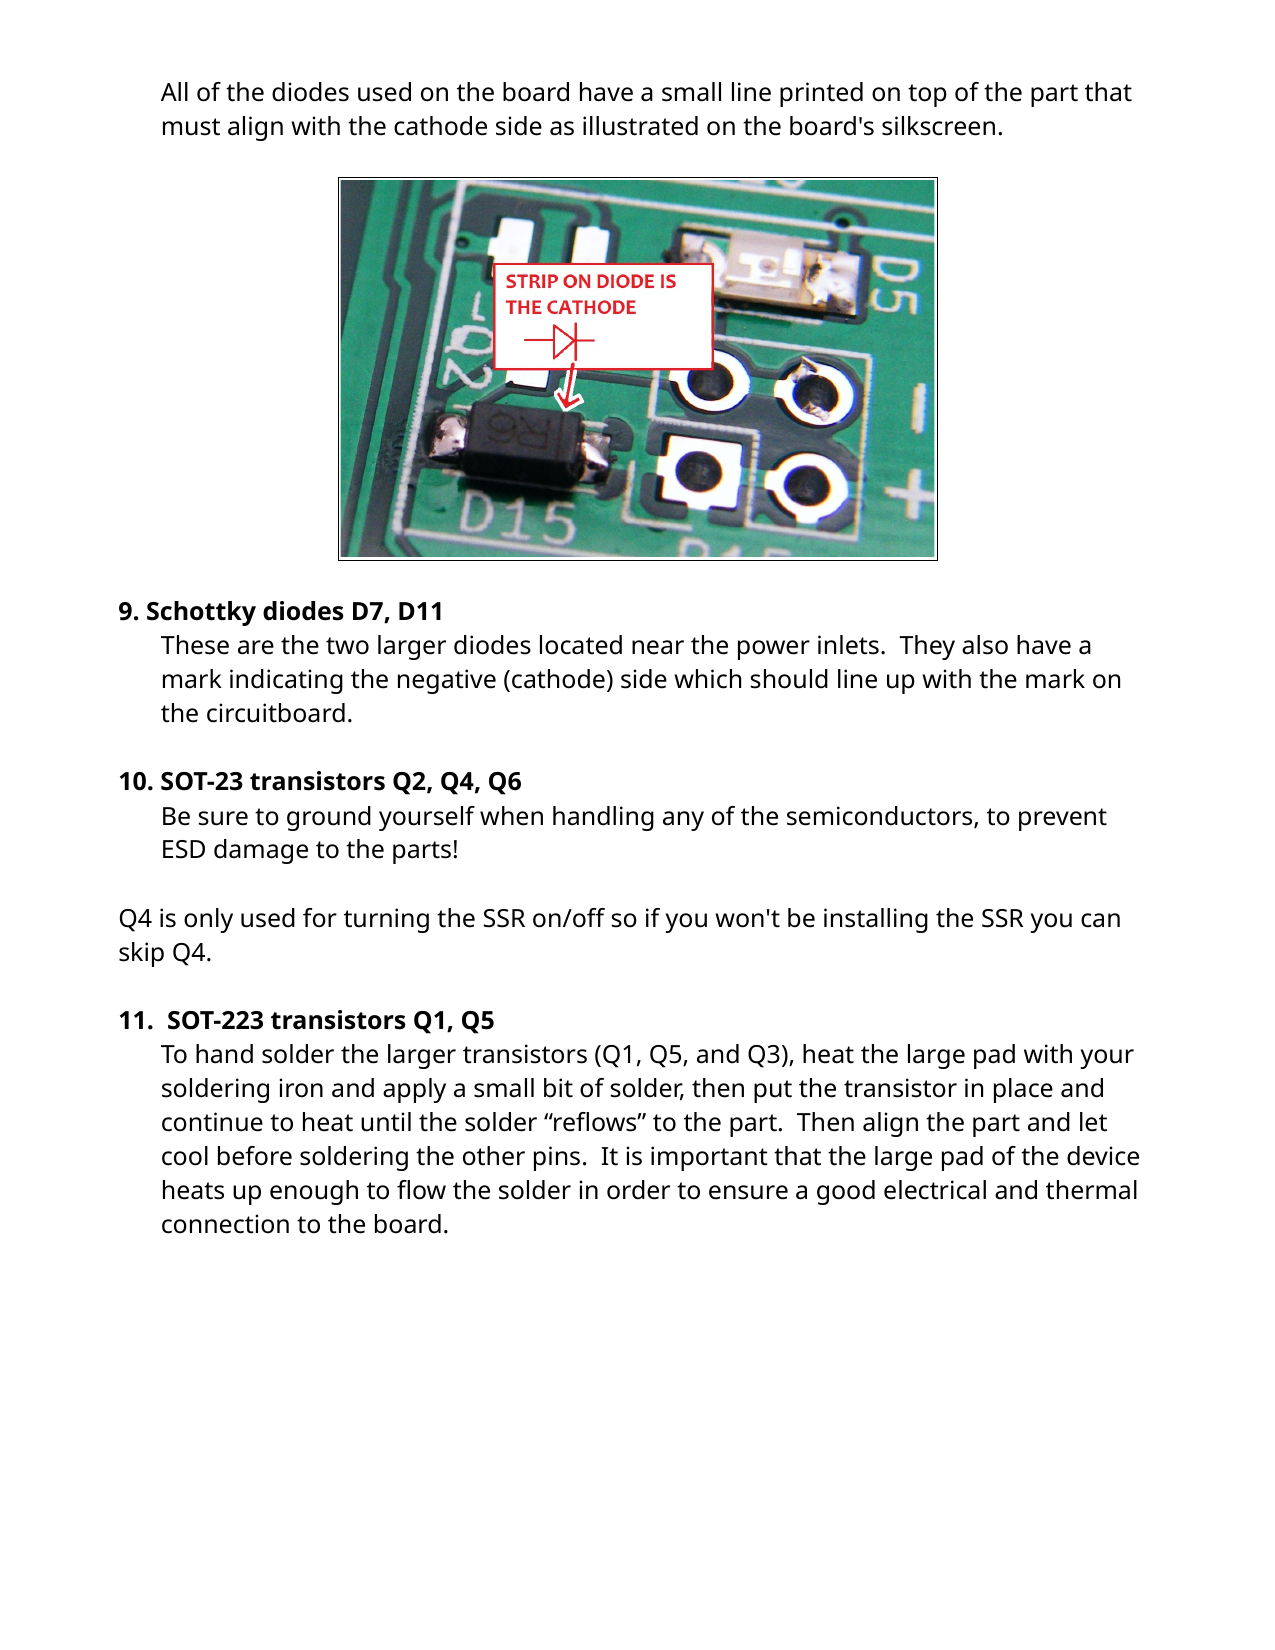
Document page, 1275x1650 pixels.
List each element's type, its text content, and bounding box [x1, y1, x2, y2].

text Be sure to ground yourself when handling any of the semiconductors, to prevent ESD damage to the parts! [161, 798, 1157, 866]
text 11. SOT-223 transistors Q1, Q5 [118, 1002, 1157, 1037]
text Q4 is only used for turning the SSR on/off so if you won't be installing the SSR you can skip Q4. [118, 900, 1157, 968]
picture [340, 180, 935, 557]
text 10. SOT-23 transistors Q2, Q4, Q6 [118, 764, 1157, 798]
text All of the diodes used on the board have a small line printed on top of the part that must align with the cathode side as illustrated on the board's silkscreen. [161, 75, 1157, 143]
text 9. Schottky diodes D7, D11 [118, 594, 1157, 628]
text To hand solder the larger transistors (Q1, Q5, and Q3), heat the large pad with your soldering iron and apply a small bit of solder, then put the transistor in place and continue to heat until the solder “reflows” to the part. Then align the part and let cool before soldering the other pins. It is important that the large pad of the device heats up enough to flow the solder in order to ensure a good electrical and thermal connection to the board. [161, 1037, 1157, 1241]
text These are the two larger diodes located near the power inlets. They also have a mark indicating the negative (cathode) side which should line up with the mark on the circuitboard. [161, 628, 1157, 730]
